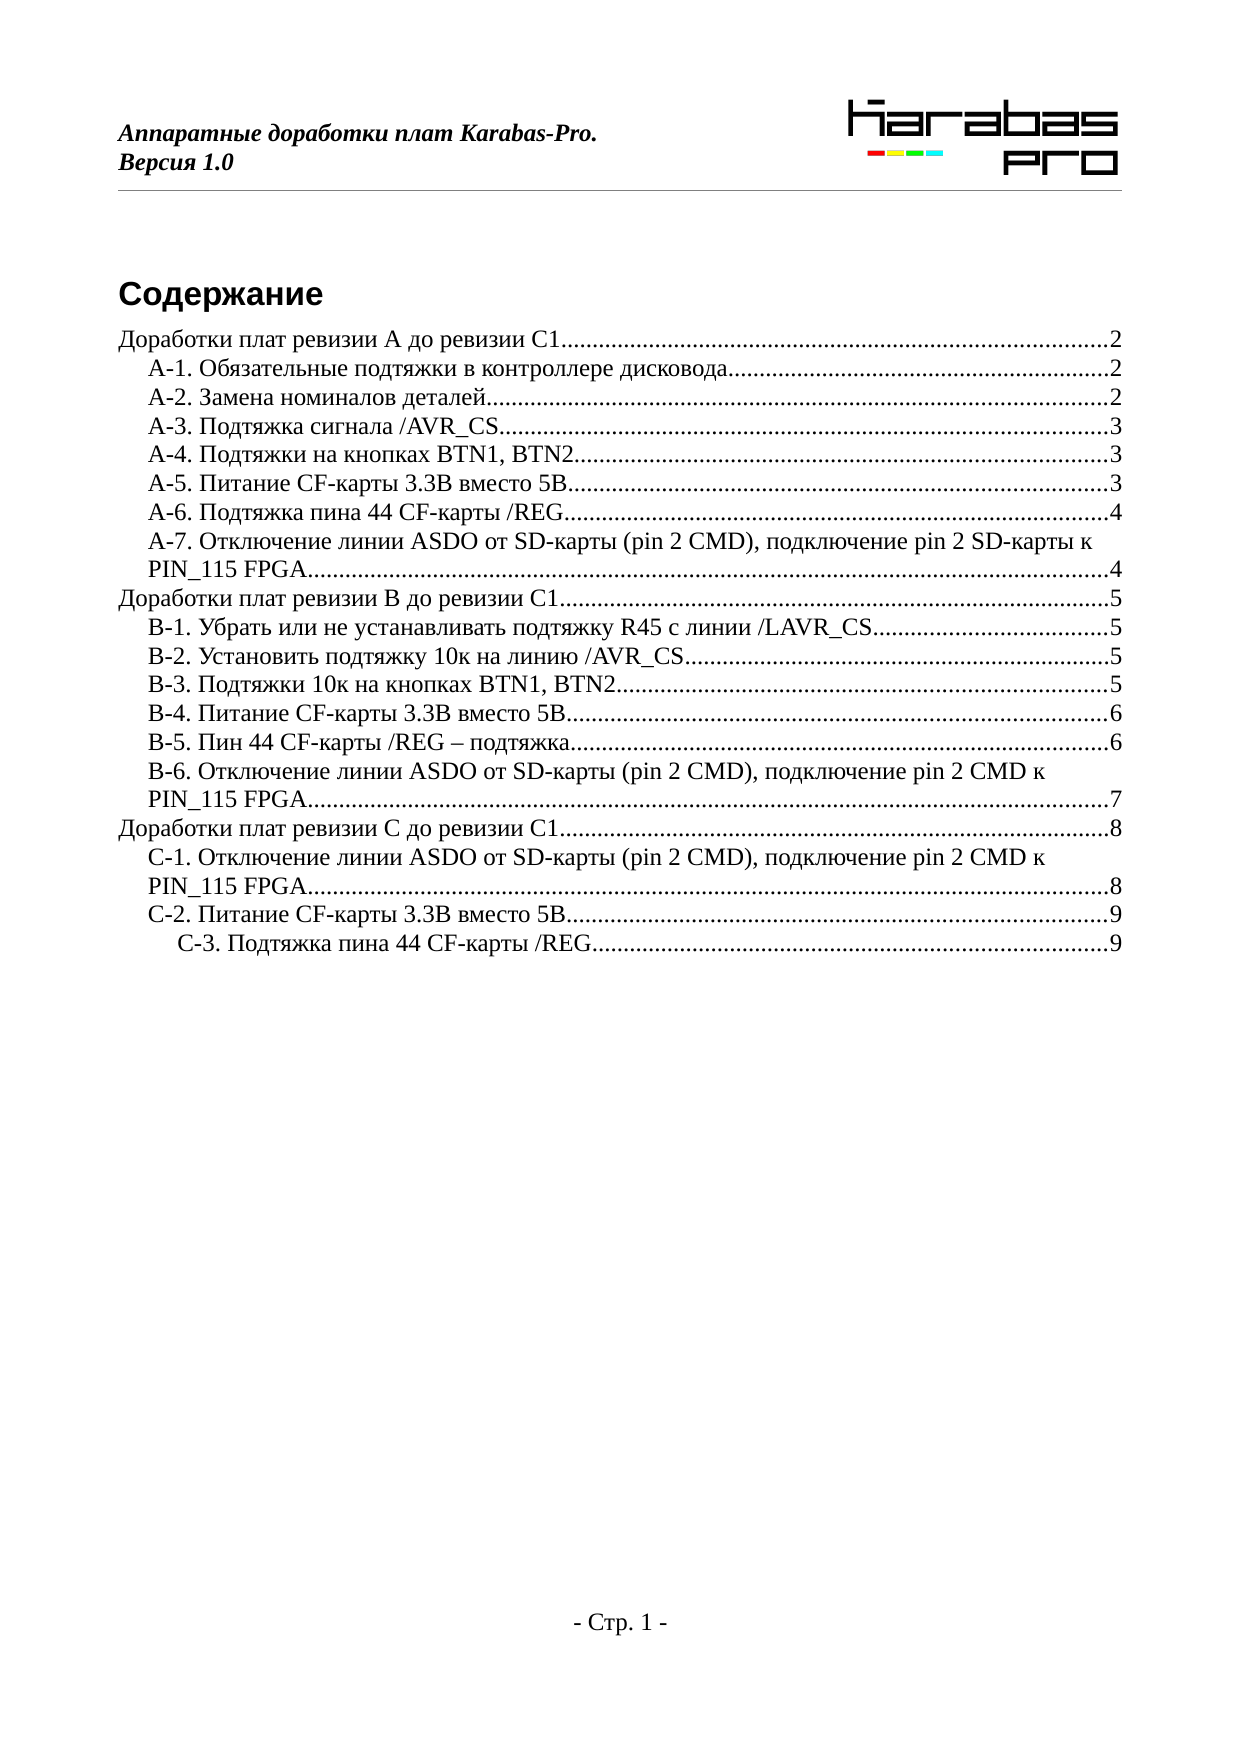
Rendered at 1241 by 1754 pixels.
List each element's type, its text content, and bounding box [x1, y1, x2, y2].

subtitle Содержание [118, 274, 1122, 312]
text A-5. Питание CF-карты 3.3В вместо 5В 3 [148, 468, 1122, 497]
text B-4. Питание CF-карты 3.3В вместо 5В 6 [148, 698, 1122, 727]
text B-5. Пин 44 CF-карты /REG – подтяжка 6 [148, 727, 1122, 756]
picture [848, 97, 1119, 175]
text Доработки плат ревизии C до ревизии C1 8 [118, 813, 1122, 842]
text B-6. Отключение линии ASDO от SD-карты (pin 2 CMD), подключение pin 2 CMD к PIN_115 FPGA 7 [148, 756, 1122, 813]
text B-2. Установить подтяжку 10к на линию /AVR_CS 5 [148, 641, 1122, 669]
text A-4. Подтяжки на кнопках BTN1, BTN2 3 [148, 439, 1122, 468]
text A-2. Замена номиналов деталей 2 [148, 382, 1122, 411]
text B-1. Убрать или не устанавливать подтяжку R45 с линии /LAVR_CS 5 [148, 612, 1122, 641]
text A-6. Подтяжка пина 44 CF-карты /REG 4 [148, 497, 1122, 526]
text C-1. Отключение линии ASDO от SD-карты (pin 2 CMD), подключение pin 2 CMD к PIN_115 FPGA 8 [148, 842, 1122, 899]
text B-3. Подтяжки 10к на кнопках BTN1, BTN2 5 [148, 669, 1122, 698]
text C-3. Подтяжка пина 44 CF-карты /REG 9 [177, 928, 1122, 957]
text A-7. Отключение линии ASDO от SD-карты (pin 2 CMD), подключение pin 2 SD-карты к PIN_115 FPGA. 4 [148, 526, 1122, 583]
text A-3. Подтяжка сигнала /AVR_CS 3 [148, 411, 1122, 439]
text Доработки плат ревизии А до ревизии C1 2 [118, 324, 1122, 353]
text C-2. Питание CF-карты 3.3В вместо 5В 9 [148, 899, 1122, 928]
text Доработки плат ревизии B до ревизии C1 5 [118, 583, 1122, 612]
text A-1. Обязательные подтяжки в контроллере дисковода 2 [148, 353, 1122, 382]
